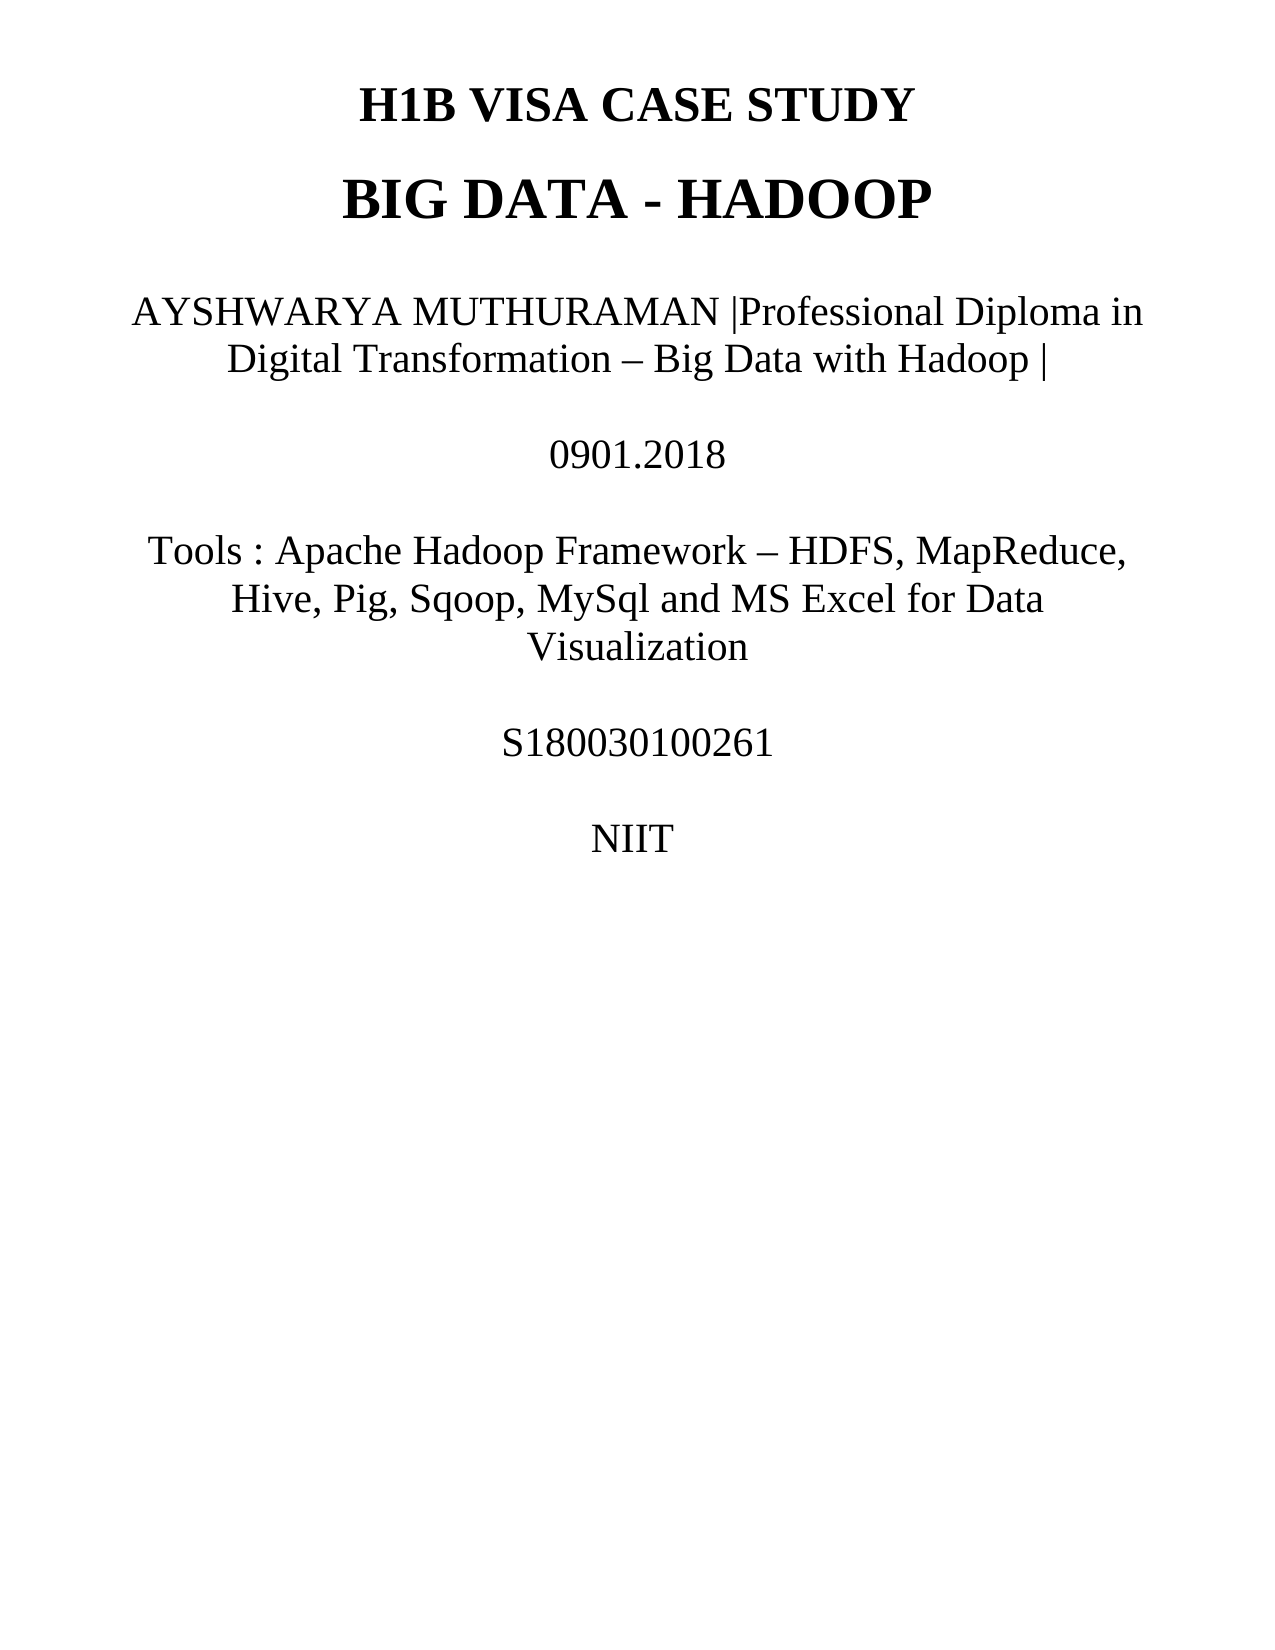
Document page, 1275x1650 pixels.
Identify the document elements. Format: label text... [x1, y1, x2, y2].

text H1B VISA CASE STUDY [118, 75, 1157, 132]
text Tools : Apache Hadoop Framework – HDFS, MapReduce, Hive, Pig, Sqoop, MySql and MS Excel for Data Visualization [118, 526, 1157, 669]
text 0901.2018 [118, 430, 1157, 478]
text AYSHWARYA MUTHURAMAN |Professional Diploma in Digital Transformation – Big Data with Hadoop | [118, 286, 1157, 382]
text S180030100261 [118, 717, 1157, 765]
text NIIT [118, 813, 1157, 861]
text BIG DATA - HADOOP [118, 164, 1157, 231]
